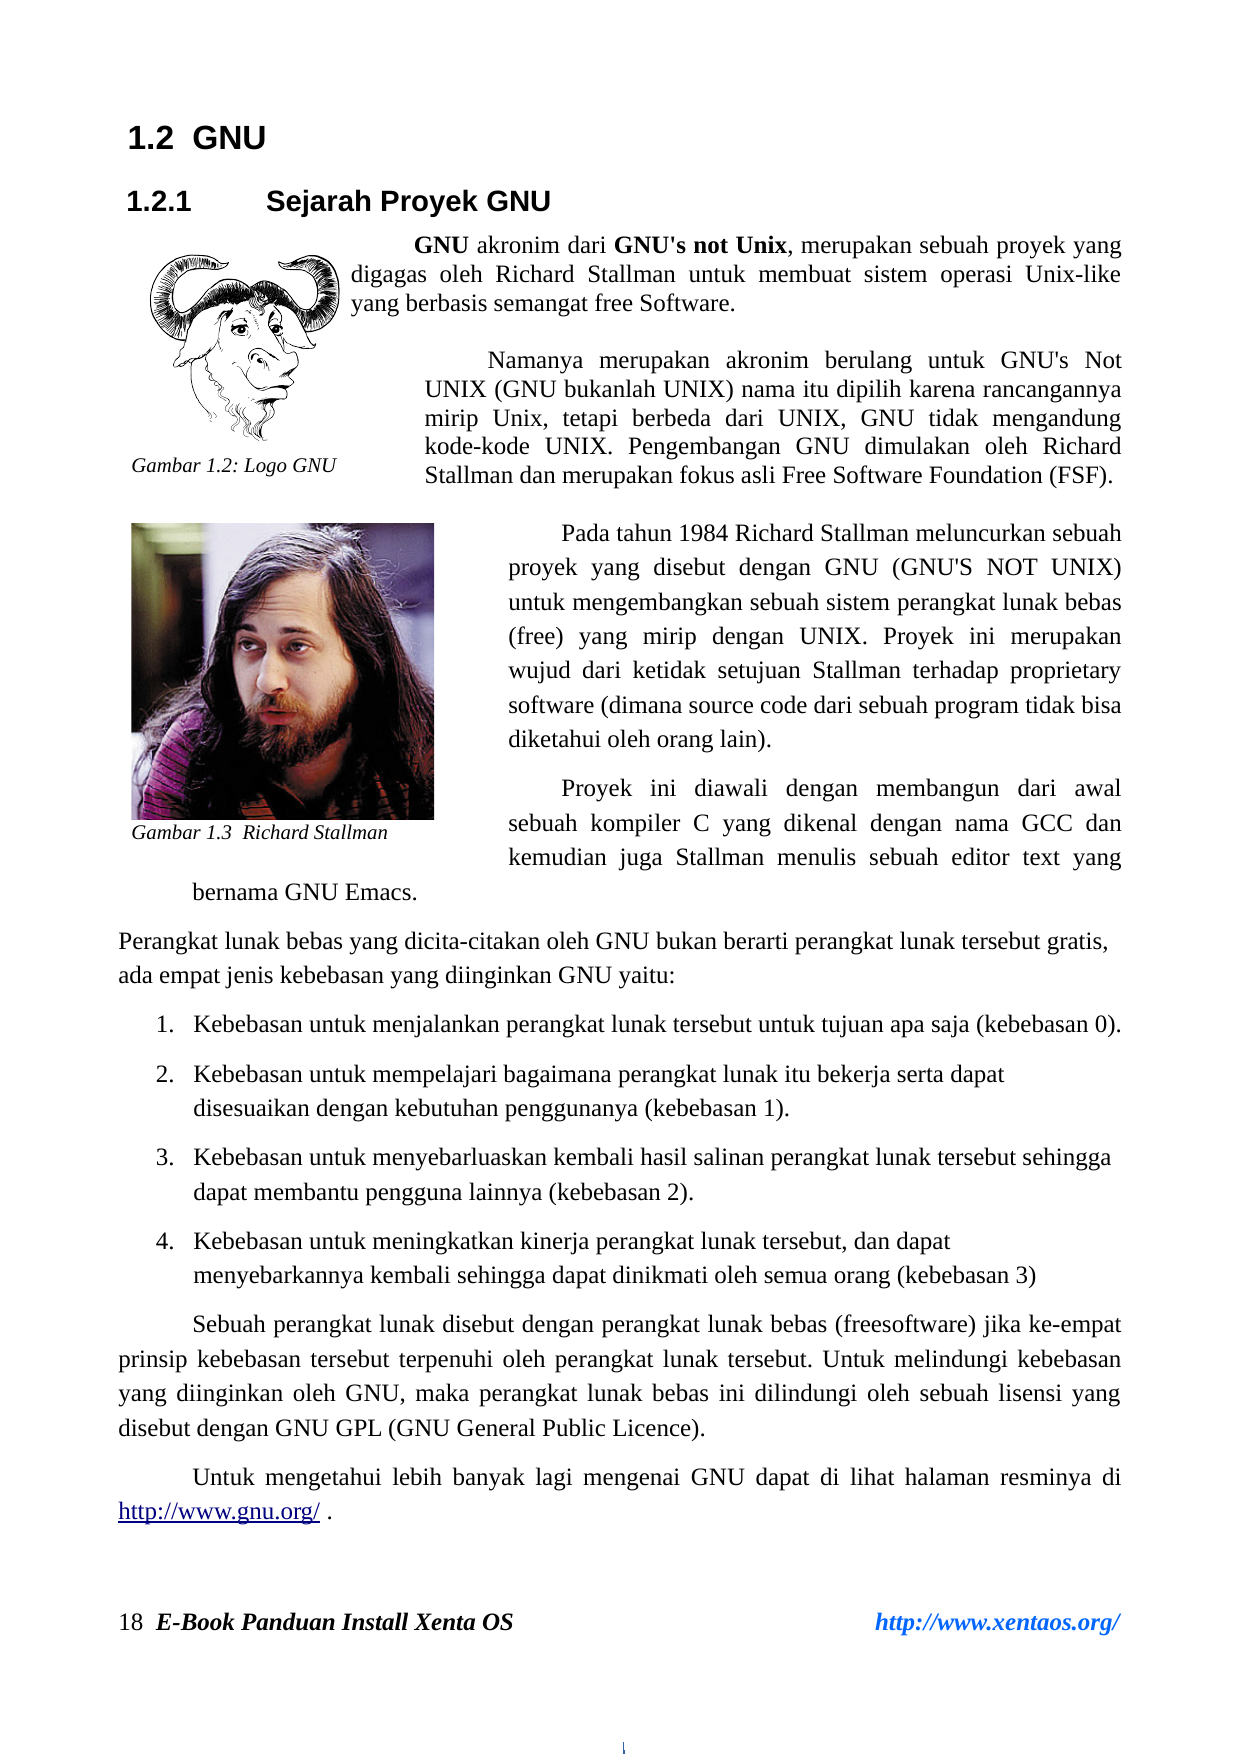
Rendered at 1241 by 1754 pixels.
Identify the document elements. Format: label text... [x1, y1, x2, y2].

text Perangkat lunak bebas yang dicita-citakan oleh GNU bukan berarti perangkat lunak tersebut gratis, ada empat jenis kebebasan yang diinginkan GNU yaitu: [118, 926, 1122, 989]
text Pada tahun 1984 Richard Stallman meluncurkan sebuah proyek yang disebut dengan GNU (GNU'S NOT UNIX) untuk mengembangkan sebuah sistem perangkat lunak bebas (free) yang mirip dengan UNIX. Proyek ini merupakan wujud dari ketidak setujuan Stallman terhadap proprietary software (dimana source code dari sebuah program tidak bisa diketahui oleh orang lain). [131, 511, 1122, 753]
text GNU akronim dari GNU's not Unix, merupakan sebuah proyek yang digagas oleh Richard Stallman untuk membuat sistem operasi Unix-like yang berbasis semangat free Software. [118, 221, 1122, 316]
list Kebebasan untuk menyebarluaskan kembali hasil salinan perangkat lunak tersebut sehingga dapat membantu pengguna lainnya (kebebasan 2). [156, 1142, 1122, 1205]
picture [131, 523, 435, 820]
text Gambar 1.2: Logo GNU [131, 454, 351, 477]
text Namanya merupakan akronim berulang untuk GNU's Not UNIX (GNU bukanlah UNIX) nama itu dipilih karena rancangannya mirip Unix, tetapi berbeda dari UNIX, GNU tidak mengandung kode-kode UNIX. Pengembangan GNU dimulakan oleh Richard Stallman dan merupakan fokus asli Free Software Foundation (FSF). [192, 345, 1122, 489]
list Kebebasan untuk mempelajari bagaimana perangkat lunak itu bekerja serta dapat disesuaikan dengan kebutuhan penggunanya (kebebasan 1). [156, 1059, 1122, 1122]
list Kebebasan untuk meningkatkan kinerja perangkat lunak tersebut, dan dapat menyebarkannya kembali sehingga dapat dinikmati oleh semua orang (kebebasan 3) [156, 1226, 1122, 1289]
text Untuk mengetahui lebih banyak lagi mengenai GNU dapat di lihat halaman resminya di http://www.gnu.org/ . [118, 1462, 1122, 1525]
text Proyek ini diawali dengan membangun dari awal sebuah kompiler C yang dikenal dengan nama GCC dan kemudian juga Stallman menulis sebuah editor text yang bernama GNU Emacs. [192, 773, 1122, 906]
subtitle GNU [118, 118, 1122, 157]
text Sebuah perangkat lunak disebut dengan perangkat lunak bebas (freesoftware) jika ke-empat prinsip kebebasan tersebut terpenuhi oleh perangkat lunak tersebut. Untuk melindungi kebebasan yang diinginkan oleh GNU, maka perangkat lunak bebas ini dilindungi oleh sebuah lisensi yang disebut dengan GNU GPL (GNU General Public Licence). [118, 1309, 1122, 1441]
picture [131, 233, 351, 454]
list Kebebasan untuk menjalankan perangkat lunak tersebut untuk tujuan apa saja (kebebasan 0). [156, 1009, 1122, 1038]
text Gambar 1.3 Richard Stallman [131, 820, 434, 844]
subtitle Sejarah Proyek GNU [118, 184, 1122, 218]
